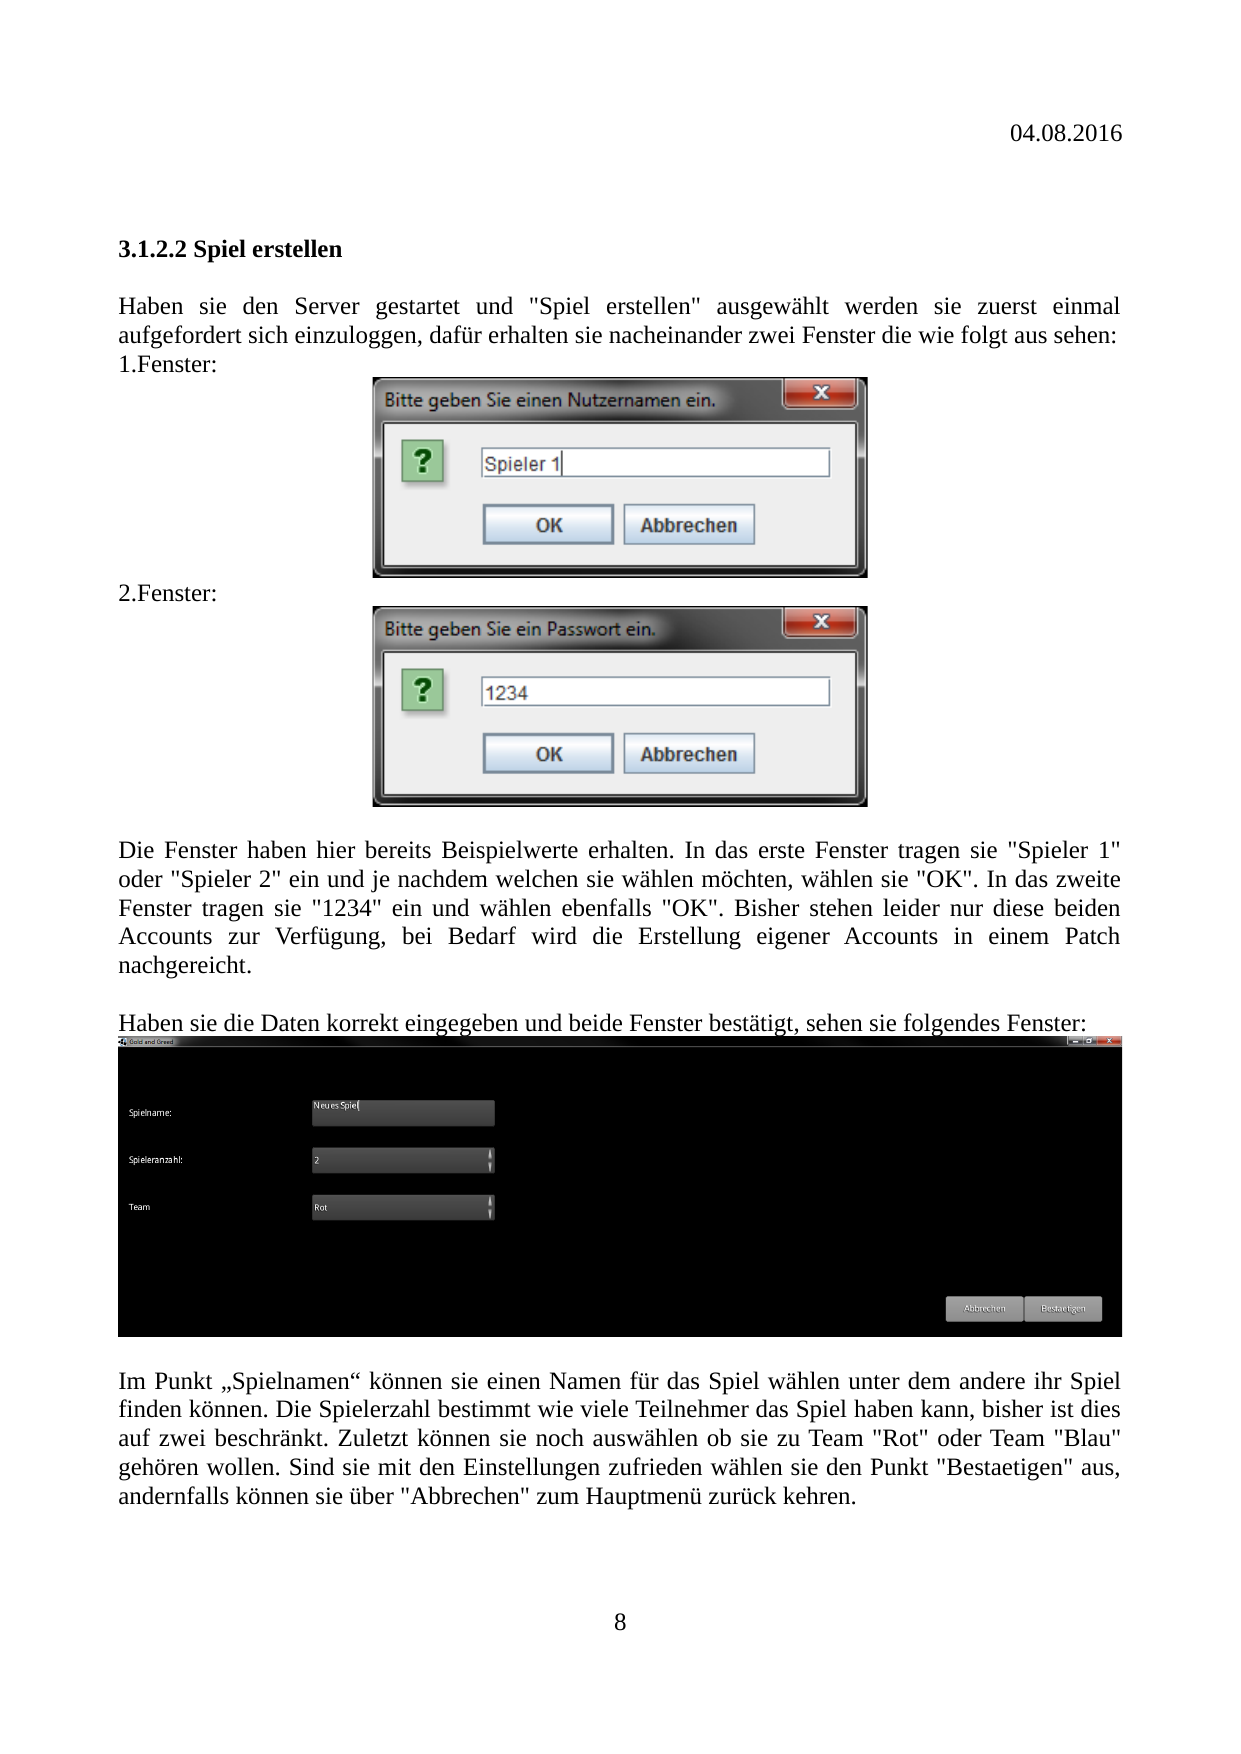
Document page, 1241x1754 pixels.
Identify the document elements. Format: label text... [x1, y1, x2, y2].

text Haben sie den Server gestartet und "Spiel erstellen" ausgewählt werden sie zuerst einmal aufgefordert sich einzuloggen, dafür erhalten sie nacheinander zwei Fenster die wie folgt aus sehen: [118, 291, 1122, 349]
text Die Fenster haben hier bereits Beispielwerte erhalten. In das erste Fenster tragen sie "Spieler 1" oder "Spieler 2" ein und je nachdem welchen sie wählen möchten, wählen sie "OK". In das zweite Fenster tragen sie "1234" ein und wählen ebenfalls "OK". Bisher stehen leider nur diese beiden Accounts zur Verfügung, bei Bedarf wird die Erstellung eigener Accounts in einem Patch nachgereicht. [118, 835, 1122, 979]
text 3.1.2.2 Spiel erstellen [118, 234, 1122, 263]
text 2.Fenster: [118, 378, 1122, 606]
picture [372, 606, 868, 807]
picture [118, 1036, 1123, 1337]
text Im Punkt „Spielnamen“ können sie einen Namen für das Spiel wählen unter dem andere ihr Spiel finden können. Die Spielerzahl bestimmt wie viele Teilnehmer das Spiel haben kann, bisher ist dies auf zwei beschränkt. Zuletzt können sie noch auswählen ob sie zu Team "Rot" oder Team "Blau" gehören wollen. Sind sie mit den Einstellungen zufrieden wählen sie den Punkt "Bestaetigen" aus, andernfalls können sie über "Abbrechen" zum Hauptmenü zurück kehren. [118, 1366, 1122, 1509]
text 1.Fenster: [118, 349, 1122, 378]
picture [372, 377, 868, 578]
text Haben sie die Daten korrekt eingegeben und beide Fenster bestätigt, sehen sie folgendes Fenster: [118, 1008, 1122, 1036]
